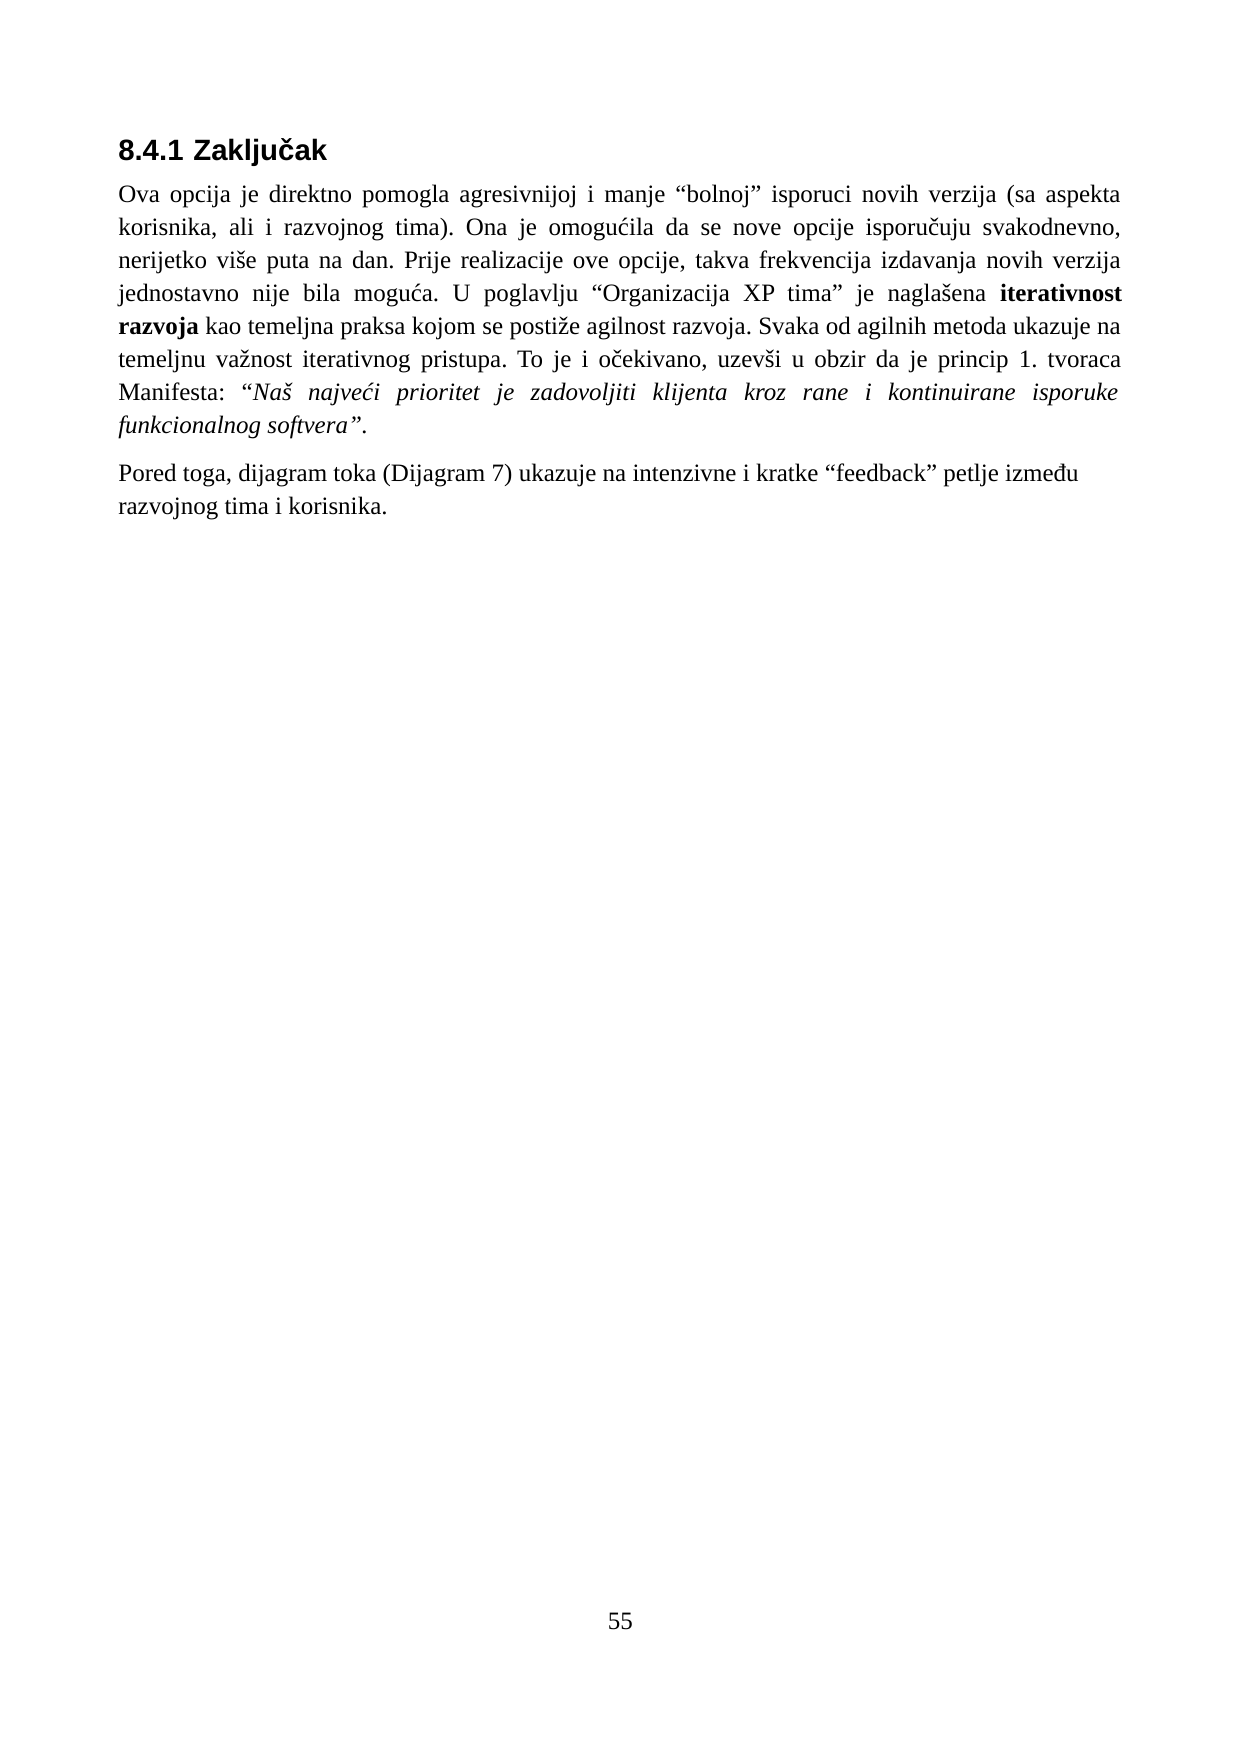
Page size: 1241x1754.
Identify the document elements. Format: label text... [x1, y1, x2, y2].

text Ova opcija je direktno pomogla agresivnijoj i manje “bolnoj” isporuci novih verzija (sa aspekta korisnika, ali i razvojnog tima). Ona je omogućila da se nove opcije isporučuju svakodnevno, nerijetko više puta na dan. Prije realizacije ove opcije, takva frekvencija izdavanja novih verzija jednostavno nije bila moguća. U poglavlju “Organizacija XP tima” je naglašena iterativnost razvoja kao temeljna praksa kojom se postiže agilnost razvoja. Svaka od agilnih metoda ukazuje na temeljnu važnost iterativnog pristupa. To je i očekivano, uzevši u obzir da je princip 1. tvoraca Manifesta: “Naš najveći prioritet je zadovoljiti klijenta kroz rane i kontinuirane isporuke funkcionalnog softvera”. [118, 179, 1122, 439]
subtitle Zaključak [118, 133, 1122, 166]
text Pored toga, dijagram toka (Dijagram 7) ukazuje na intenzivne i kratke “feedback” petlje između razvojnog tima i korisnika. [118, 458, 1122, 519]
